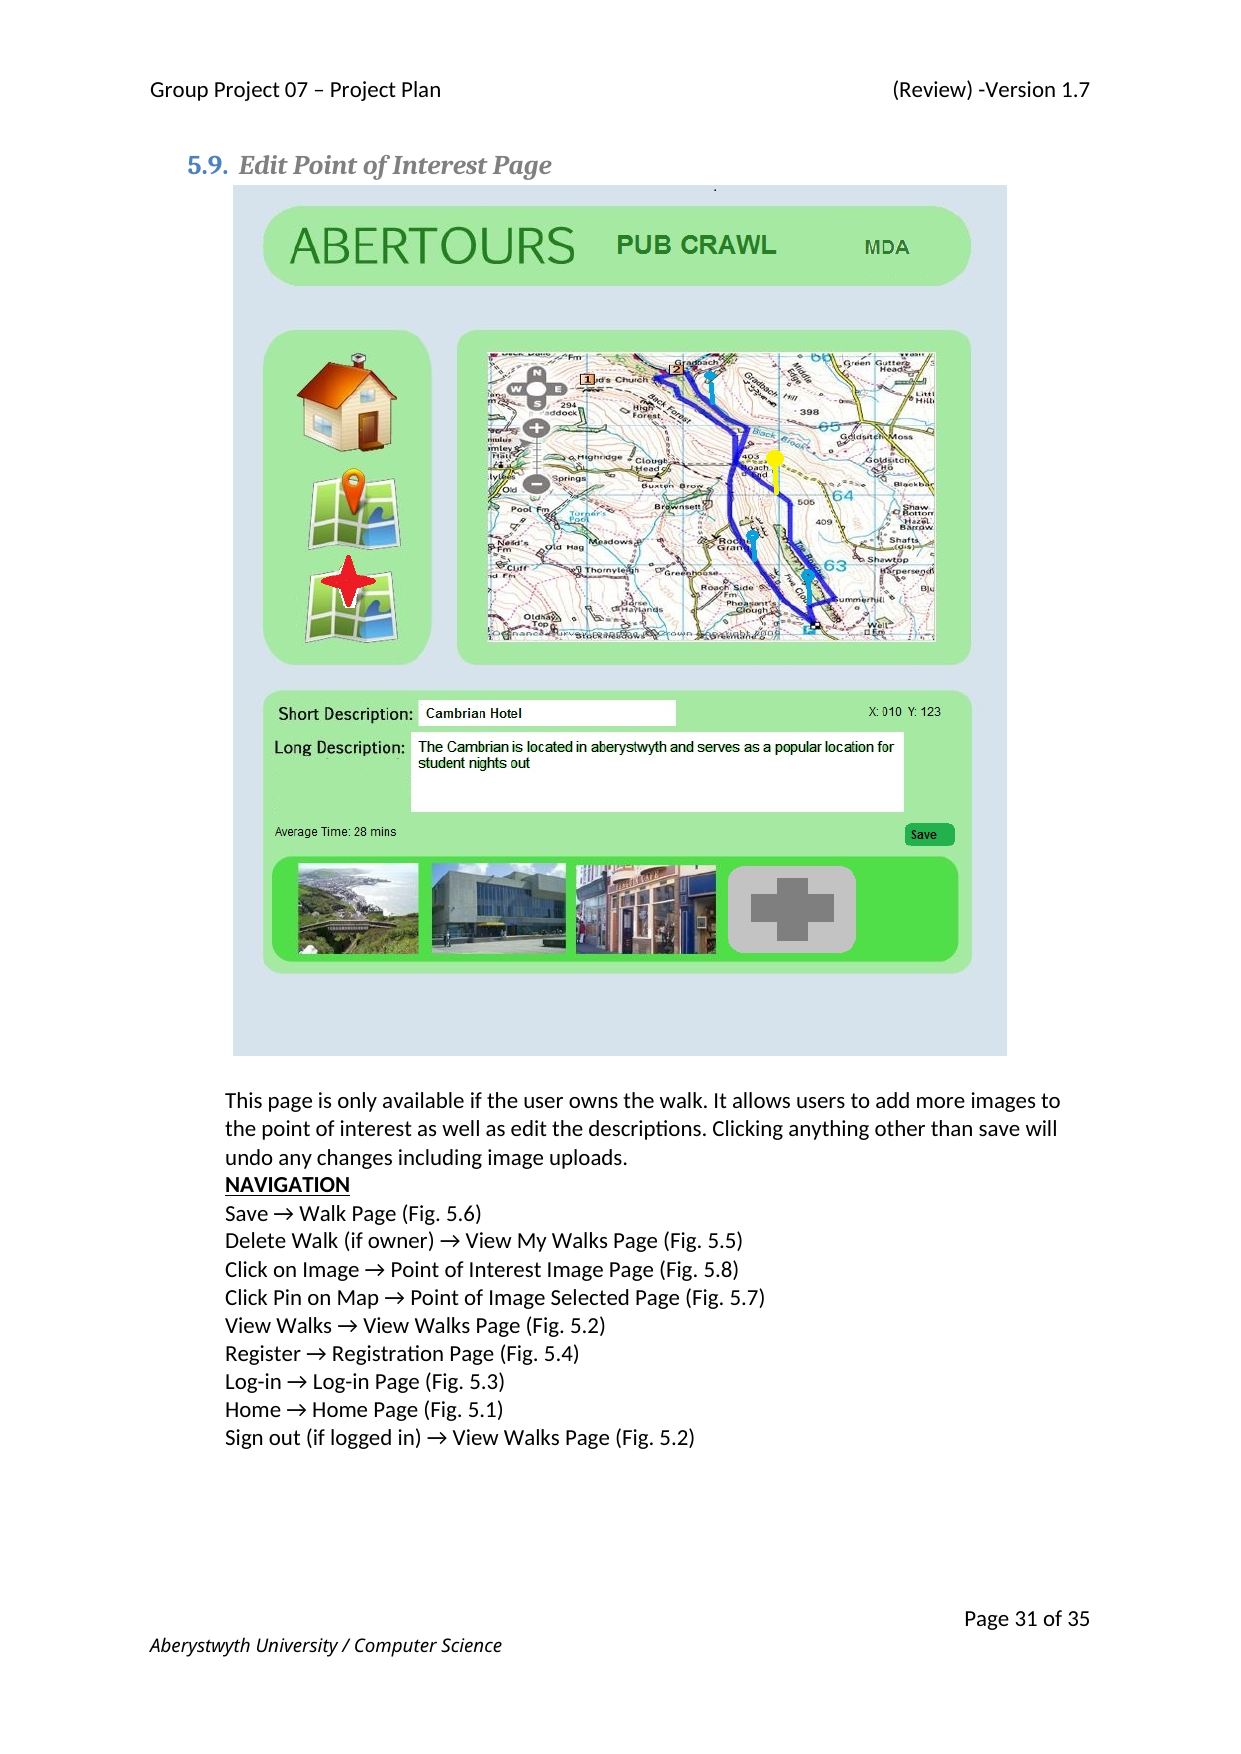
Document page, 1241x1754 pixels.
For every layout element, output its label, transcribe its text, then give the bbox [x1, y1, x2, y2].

text Save → Walk Page (Fig. 5.6) [225, 1199, 1090, 1227]
text Sign out (if logged in) → View Walks Page (Fig. 5.2) [225, 1423, 1090, 1451]
text This page is only available if the user owns the walk. It allows users to add more images to the point of interest as well as edit the descriptions. Clicking anything other than save will undo any changes including image uploads. [225, 1087, 1090, 1171]
text Log-in → Log-in Page (Fig. 5.3) [225, 1367, 1090, 1395]
text Click Pin on Map → Point of Image Selected Page (Fig. 5.7) [225, 1283, 1090, 1311]
text Register → Registration Page (Fig. 5.4) [225, 1339, 1090, 1367]
text Click on Image → Point of Interest Image Page (Fig. 5.8) [225, 1255, 1090, 1283]
subtitle Edit Point of Interest Page [187, 150, 1090, 181]
text Home → Home Page (Fig. 5.1) [225, 1395, 1090, 1423]
text NAVIGATION [225, 1171, 1090, 1199]
text View Walks → View Walks Page (Fig. 5.2) [225, 1311, 1090, 1339]
text Delete Walk (if owner) → View My Walks Page (Fig. 5.5) [225, 1227, 1090, 1255]
